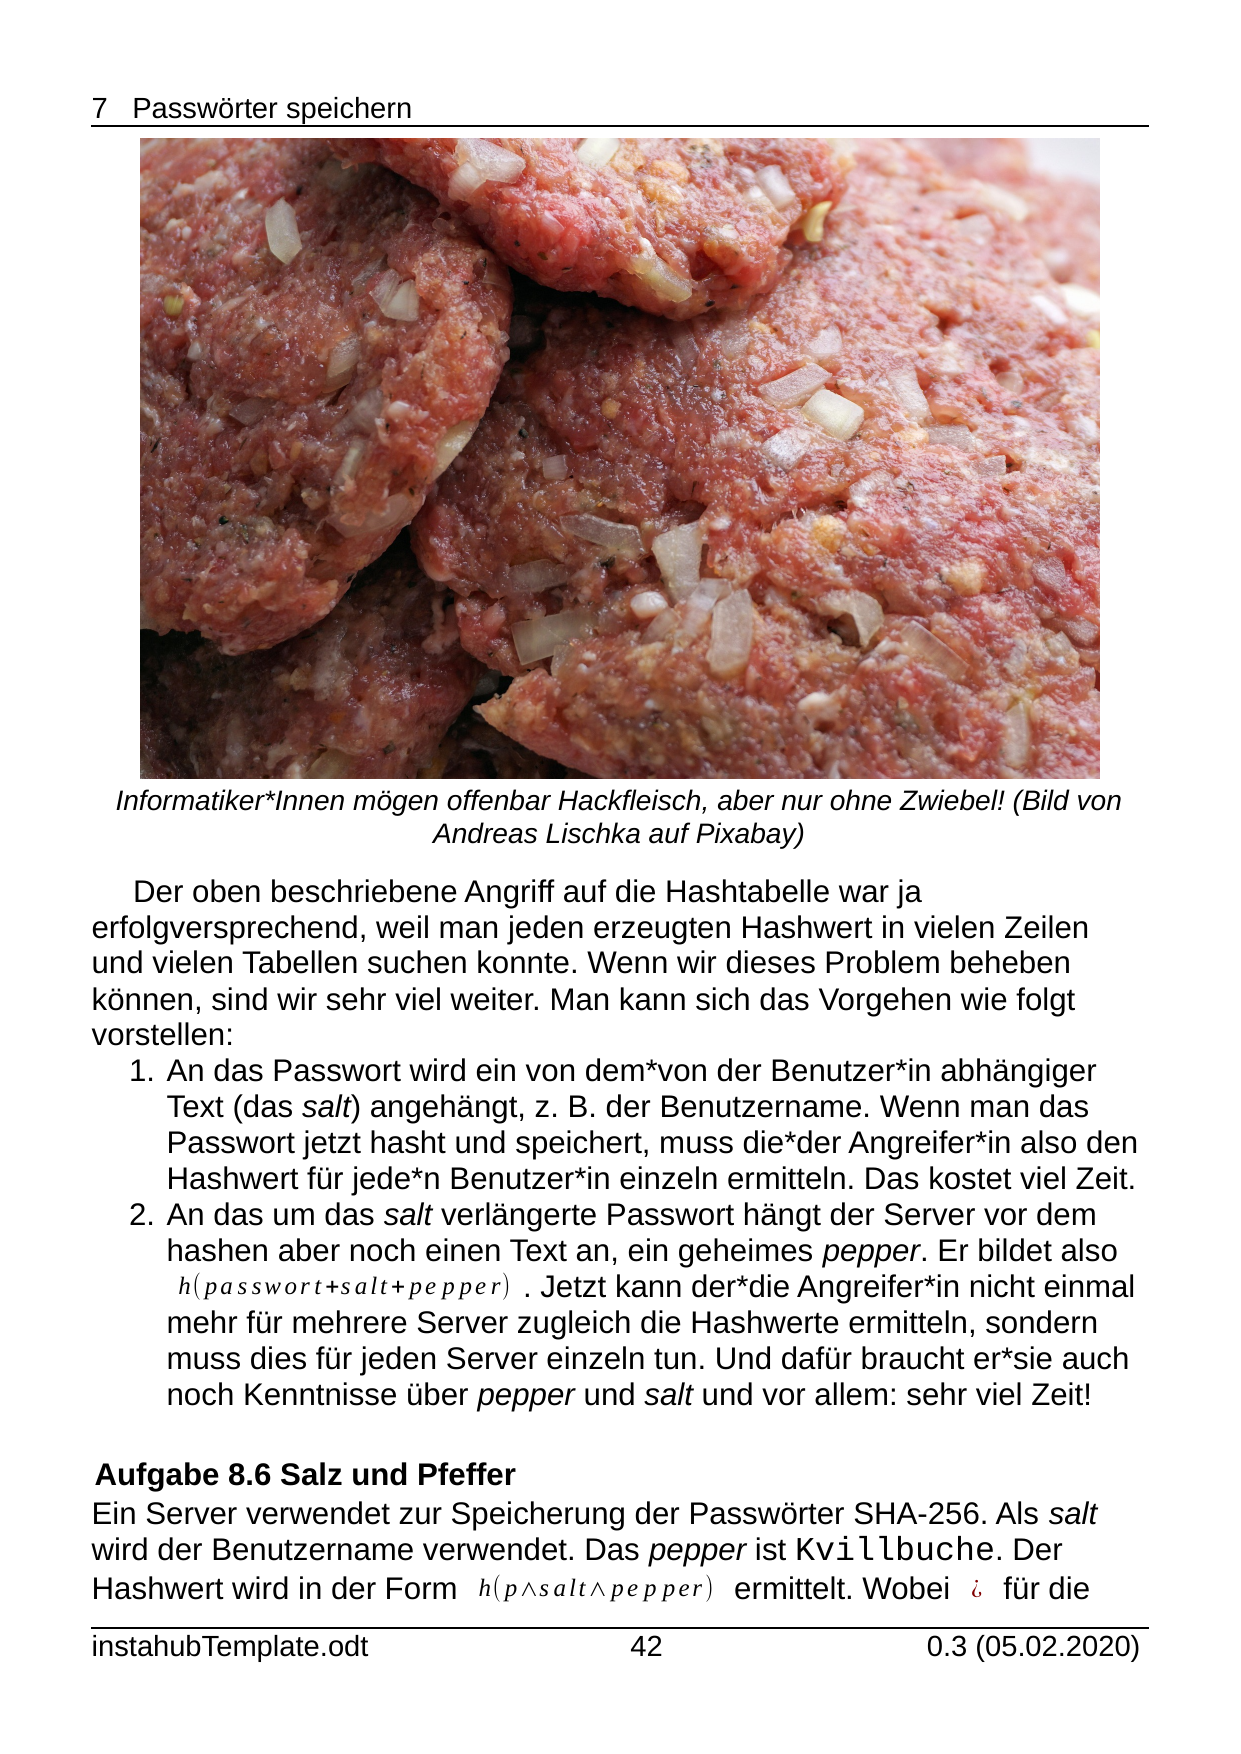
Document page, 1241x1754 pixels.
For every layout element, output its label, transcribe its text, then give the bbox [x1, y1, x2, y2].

text Ein Server verwendet zur Speicherung der Passwörter SHA-256. Als salt wird der Benutzername verwendet. Das pepper ist Kvillbuche. Der Hashwert wird in der Form ermittelt. Wobei für die Aneinanderreihung von Zeichenketten steht. 2. Der*Die Nutzer*in niclas258 meldet sich mit dem Passwort TaKaLu908#an. Ermitteln Sie (z. B. auf www.hashgenerator.de) den zugehörigen Hashwert! 3. Überprüfen Sie Ihre Lösung, indem Sie den folgenden QR-Code entschlüsseln: [91, 1495, 1149, 1606]
text Der oben beschriebene Angriff auf die Hashtabelle war ja erfolgversprechend, weil man jeden erzeugten Hashwert in vielen Zeilen und vielen Tabellen suchen konnte. Wenn wir dieses Problem beheben können, sind wir sehr viel weiter. Man kann sich das Vorgehen wie folgt vorstellen: [91, 873, 1149, 1052]
picture [140, 138, 1100, 779]
text Informatiker*Innen mögen offenbar Hackfleisch, aber nur ohne Zwiebel! (Bild von Andreas Lischka auf Pixabay) [91, 784, 1149, 849]
subtitle Aufgabe 8.6 Salz und Pfeffer [91, 1453, 1149, 1495]
list An das um das salt verlängerte Passwort hängt der Server vor dem hashen aber noch einen Text an, ein geheimes pepper. Er bildet also . Jetzt kann der*die Angreifer*in nicht einmal mehr für mehrere Server zugleich die Hashwerte ermitteln, sondern muss dies für jeden Server einzeln tun. Und dafür braucht er*sie auch noch Kenntnisse über pepper und salt und vor allem: sehr viel Zeit! [129, 1196, 1149, 1412]
list An das Passwort wird ein von dem*von der Benutzer*in abhängiger Text (das salt) angehängt, z. B. der Benutzername. Wenn man das Passwort jetzt hasht und speichert, muss die*der Angreifer*in also den Hashwert für jede*n Benutzer*in einzeln ermitteln. Das kostet viel Zeit. [129, 1052, 1149, 1196]
